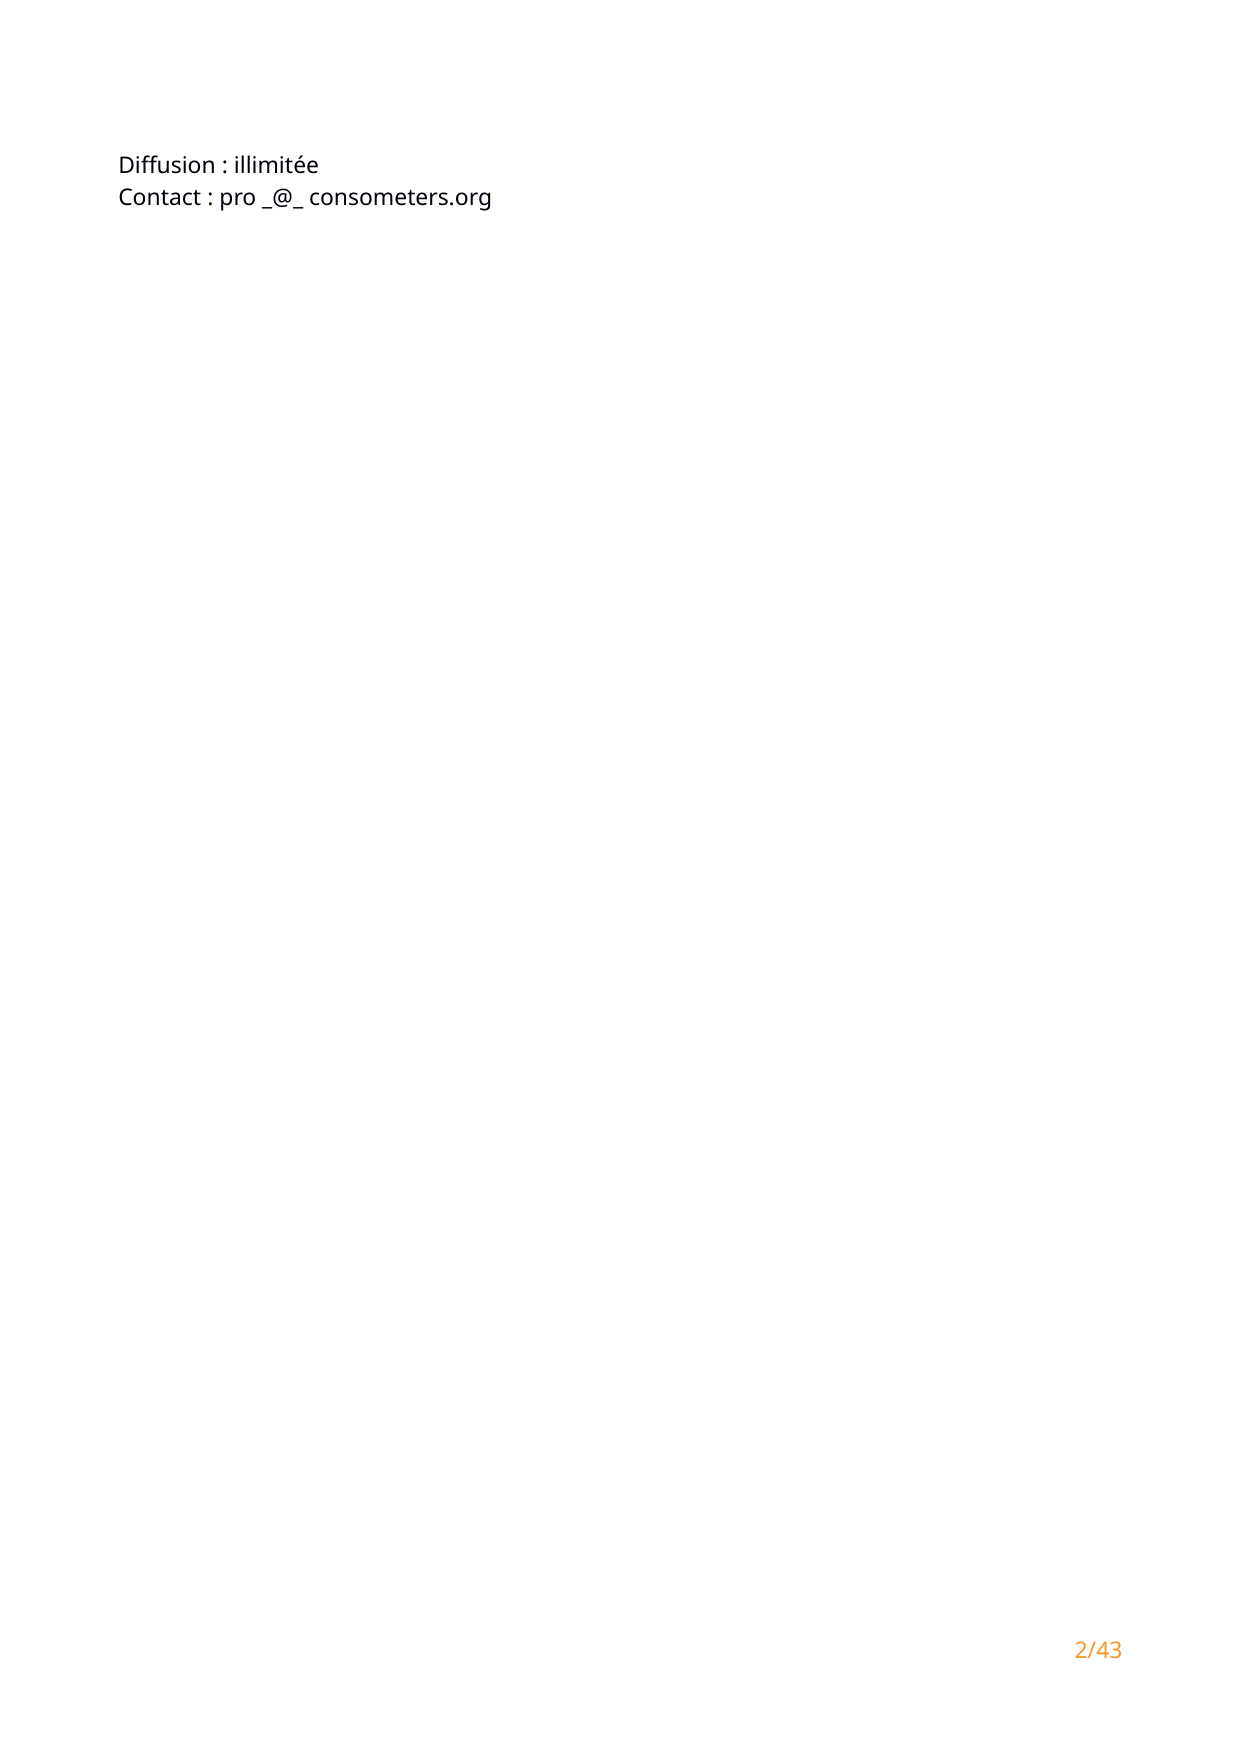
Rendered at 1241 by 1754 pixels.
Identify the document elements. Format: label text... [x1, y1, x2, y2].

text Diffusion : illimitée [118, 149, 1122, 181]
text Contact : pro _@_ consometers.org [118, 181, 1122, 212]
